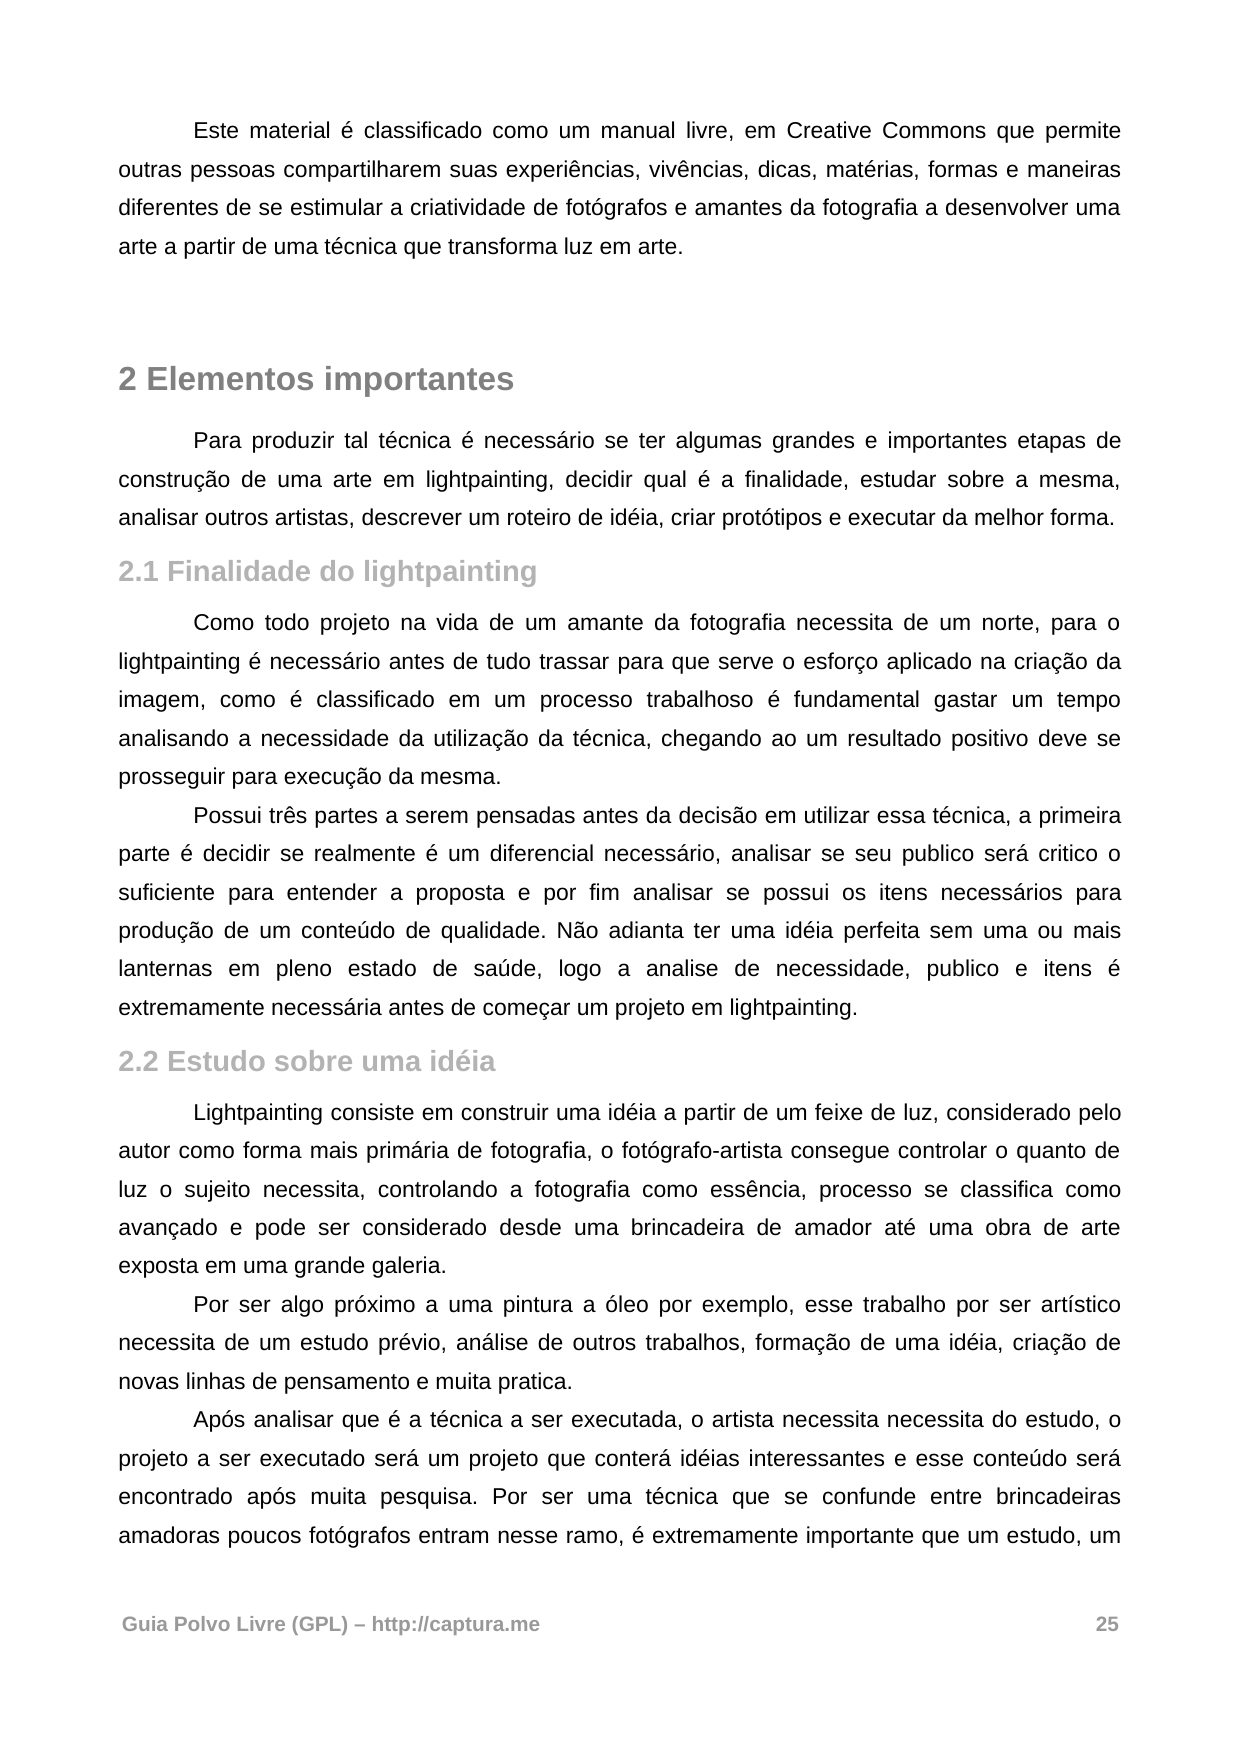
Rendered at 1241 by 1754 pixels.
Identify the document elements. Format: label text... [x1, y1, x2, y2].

text Como todo projeto na vida de um amante da fotografia necessita de um norte, para o lightpainting é necessário antes de tudo trassar para que serve o esforço aplicado na criação da imagem, como é classificado em um processo trabalhoso é fundamental gastar um tempo analisando a necessidade da utilização da técnica, chegando ao um resultado positivo deve se prosseguir para execução da mesma. [118, 610, 1122, 789]
subtitle 2.2 Estudo sobre uma idéia [118, 1045, 1122, 1077]
text Este material é classificado como um manual livre, em Creative Commons que permite outras pessoas compartilharem suas experiências, vivências, dicas, matérias, formas e maneiras diferentes de se estimular a criatividade de fotógrafos e amantes da fotografia a desenvolver uma arte a partir de uma técnica que transforma luz em arte. [118, 118, 1122, 259]
text Após analisar que é a técnica a ser executada, o artista necessita necessita do estudo, o projeto a ser executado será um projeto que conterá idéias interessantes e esse conteúdo será encontrado após muita pesquisa. Por ser uma técnica que se confunde entre brincadeiras amadoras poucos fotógrafos entram nesse ramo, é extremamente importante que um estudo, um [118, 1407, 1122, 1548]
subtitle 2 Elementos importantes [118, 361, 1122, 398]
text Para produzir tal técnica é necessário se ter algumas grandes e importantes etapas de construção de uma arte em lightpainting, decidir qual é a finalidade, estudar sobre a mesma, analisar outros artistas, descrever um roteiro de idéia, criar protótipos e executar da melhor forma. [118, 428, 1122, 531]
text Lightpainting consiste em construir uma idéia a partir de um feixe de luz, considerado pelo autor como forma mais primária de fotografia, o fotógrafo-artista consegue controlar o quanto de luz o sujeito necessita, controlando a fotografia como essência, processo se classifica como avançado e pode ser considerado desde uma brincadeira de amador até uma obra de arte exposta em uma grande galeria. [118, 1099, 1122, 1279]
text Possui três partes a serem pensadas antes da decisão em utilizar essa técnica, a primeira parte é decidir se realmente é um diferencial necessário, analisar se seu publico será critico o suficiente para entender a proposta e por fim analisar se possui os itens necessários para produção de um conteúdo de qualidade. Não adianta ter uma idéia perfeita sem uma ou mais lanternas em pleno estado de saúde, logo a analise de necessidade, publico e itens é extremamente necessária antes de começar um projeto em lightpainting. [118, 802, 1122, 1020]
subtitle 2.1 Finalidade do lightpainting [118, 555, 1122, 588]
text Por ser algo próximo a uma pintura a óleo por exemplo, esse trabalho por ser artístico necessita de um estudo prévio, análise de outros trabalhos, formação de uma idéia, criação de novas linhas de pensamento e muita pratica. [118, 1292, 1122, 1394]
